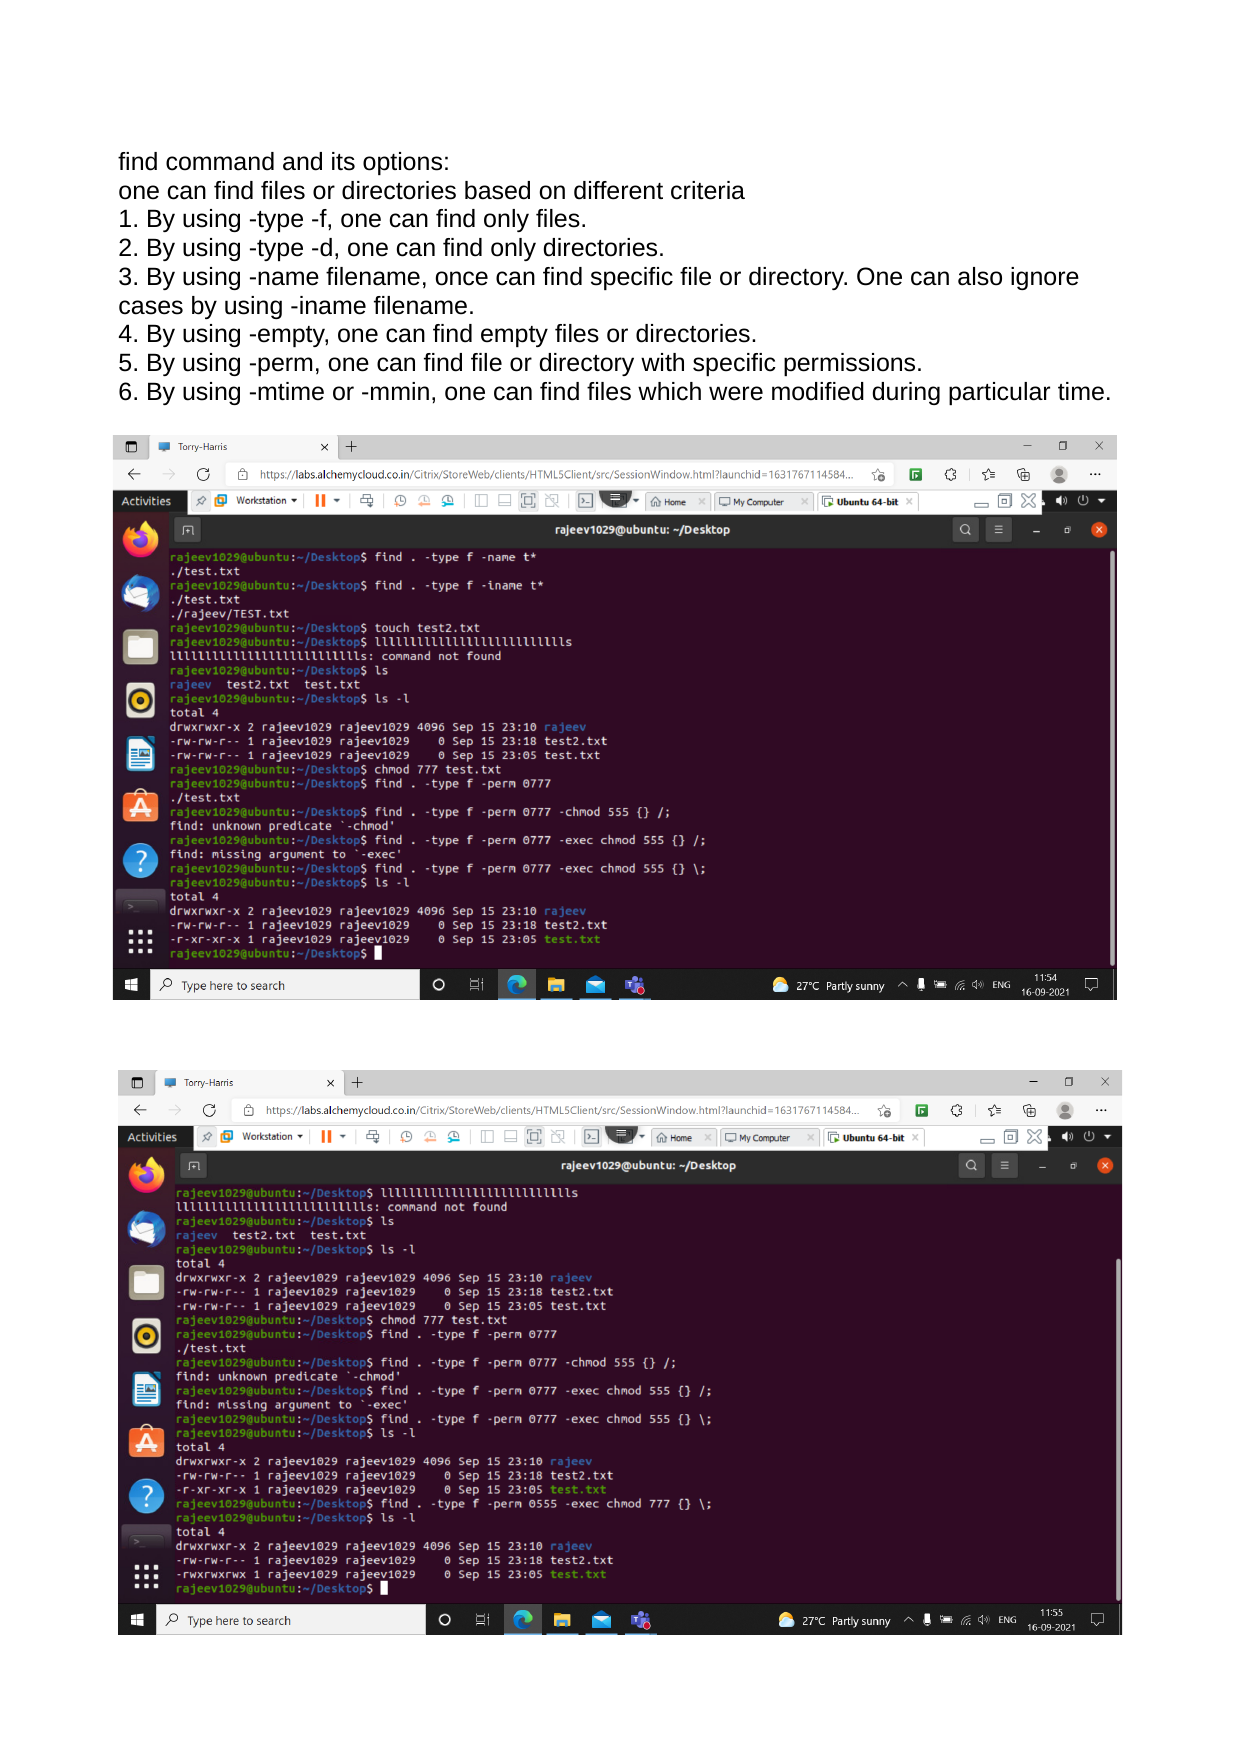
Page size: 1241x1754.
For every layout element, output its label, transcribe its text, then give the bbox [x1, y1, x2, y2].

text 5. By using -perm, one can find file or directory with specific permissions. [118, 348, 1122, 377]
text one can find files or directories based on different criteria [118, 176, 1122, 204]
text 6. By using -mtime or -mmin, one can find files which were modified during particular time. [118, 377, 1122, 406]
text 1. By using -type -f, one can find only files. [118, 204, 1122, 233]
text find command and its options: [118, 147, 1122, 176]
text 2. By using -type -d, one can find only directories. [118, 233, 1122, 262]
picture [118, 1070, 1123, 1635]
text 4. By using -empty, one can find empty files or directories. [118, 319, 1122, 348]
picture [112, 435, 1117, 1000]
text 3. By using -name filename, once can find specific file or directory. One can also ignore cases by using -iname filename. [118, 262, 1122, 319]
